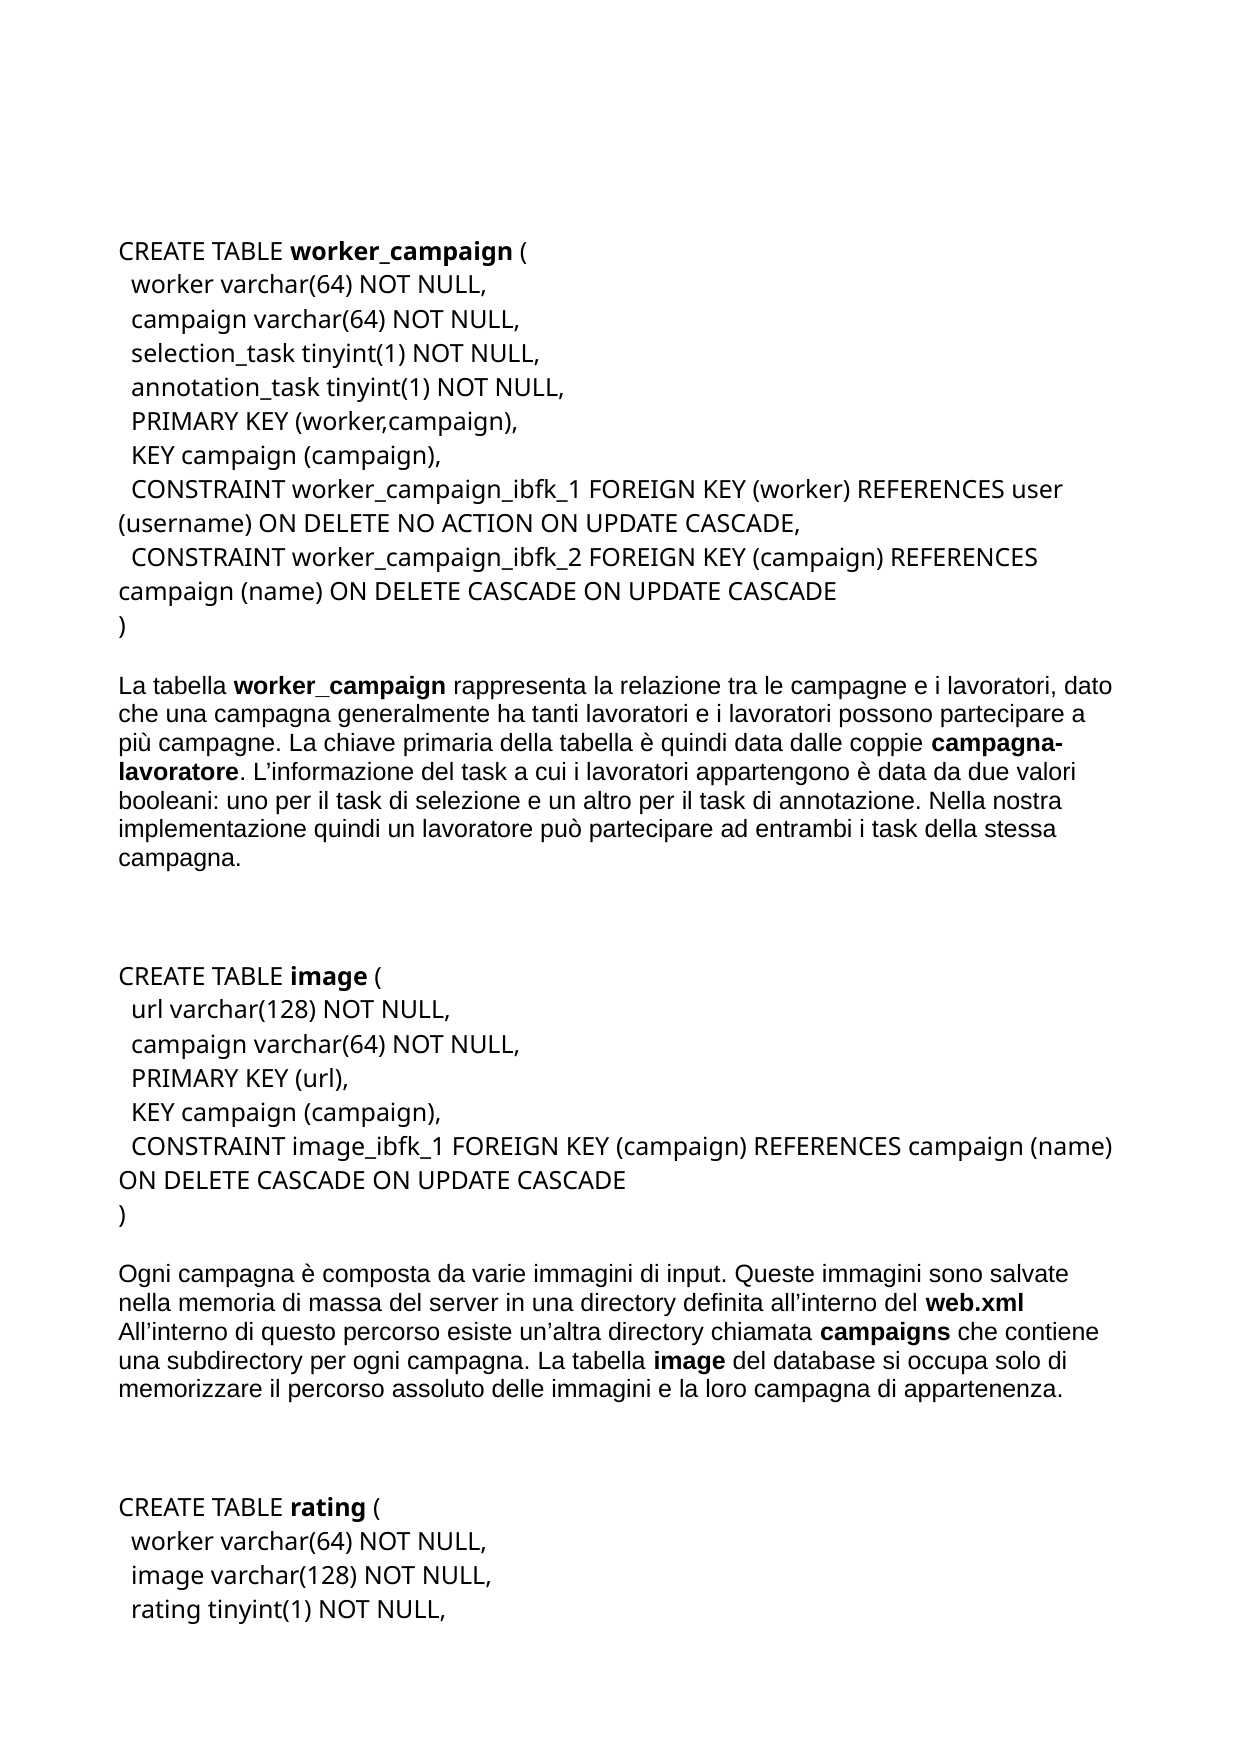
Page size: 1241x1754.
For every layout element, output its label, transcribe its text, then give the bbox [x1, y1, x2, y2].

text rating tinyint(1) NOT NULL, [118, 1592, 1122, 1626]
text CONSTRAINT worker_campaign_ibfk_1 FOREIGN KEY (worker) REFERENCES user (username) ON DELETE NO ACTION ON UPDATE CASCADE, [118, 472, 1122, 540]
text campaign varchar(64) NOT NULL, [118, 1026, 1122, 1060]
text Ogni campagna è composta da varie immagini di input. Queste immagini sono salvate nella memoria di massa del server in una directory definita all’interno del web.xml [118, 1259, 1122, 1317]
text KEY campaign (campaign), [118, 1094, 1122, 1128]
text CONSTRAINT worker_campaign_ibfk_2 FOREIGN KEY (campaign) REFERENCES campaign (name) ON DELETE CASCADE ON UPDATE CASCADE [118, 540, 1122, 608]
text ) [118, 1197, 1122, 1231]
text image varchar(128) NOT NULL, [118, 1557, 1122, 1592]
text url varchar(128) NOT NULL, [118, 992, 1122, 1026]
text CREATE TABLE image ( [118, 958, 1122, 992]
text CREATE TABLE worker_campaign ( [118, 233, 1122, 267]
text PRIMARY KEY (url), [118, 1060, 1122, 1094]
text CONSTRAINT image_ibfk_1 FOREIGN KEY (campaign) REFERENCES campaign (name) ON DELETE CASCADE ON UPDATE CASCADE [118, 1128, 1122, 1197]
text PRIMARY KEY (worker,campaign), [118, 403, 1122, 437]
text selection_task tinyint(1) NOT NULL, [118, 335, 1122, 369]
text campaign varchar(64) NOT NULL, [118, 301, 1122, 335]
text La tabella worker_campaign rappresenta la relazione tra le campagne e i lavoratori, dato che una campagna generalmente ha tanti lavoratori e i lavoratori possono partecipare a più campagne. La chiave primaria della tabella è quindi data dalle coppie campagna-lavoratore. L’informazione del task a cui i lavoratori appartengono è data da due valori booleani: uno per il task di selezione e un altro per il task di annotazione. Nella nostra implementazione quindi un lavoratore può partecipare ad entrambi i task della stessa campagna. [118, 671, 1122, 872]
text All’interno di questo percorso esiste un’altra directory chiamata campaigns che contiene una subdirectory per ogni campagna. La tabella image del database si occupa solo di memorizzare il percorso assoluto delle immagini e la loro campagna di appartenenza. [118, 1317, 1122, 1403]
text worker varchar(64) NOT NULL, [118, 1523, 1122, 1557]
text annotation_task tinyint(1) NOT NULL, [118, 369, 1122, 403]
text CREATE TABLE rating ( [118, 1489, 1122, 1523]
text KEY campaign (campaign), [118, 437, 1122, 472]
text worker varchar(64) NOT NULL, [118, 267, 1122, 301]
text ) [118, 608, 1122, 642]
